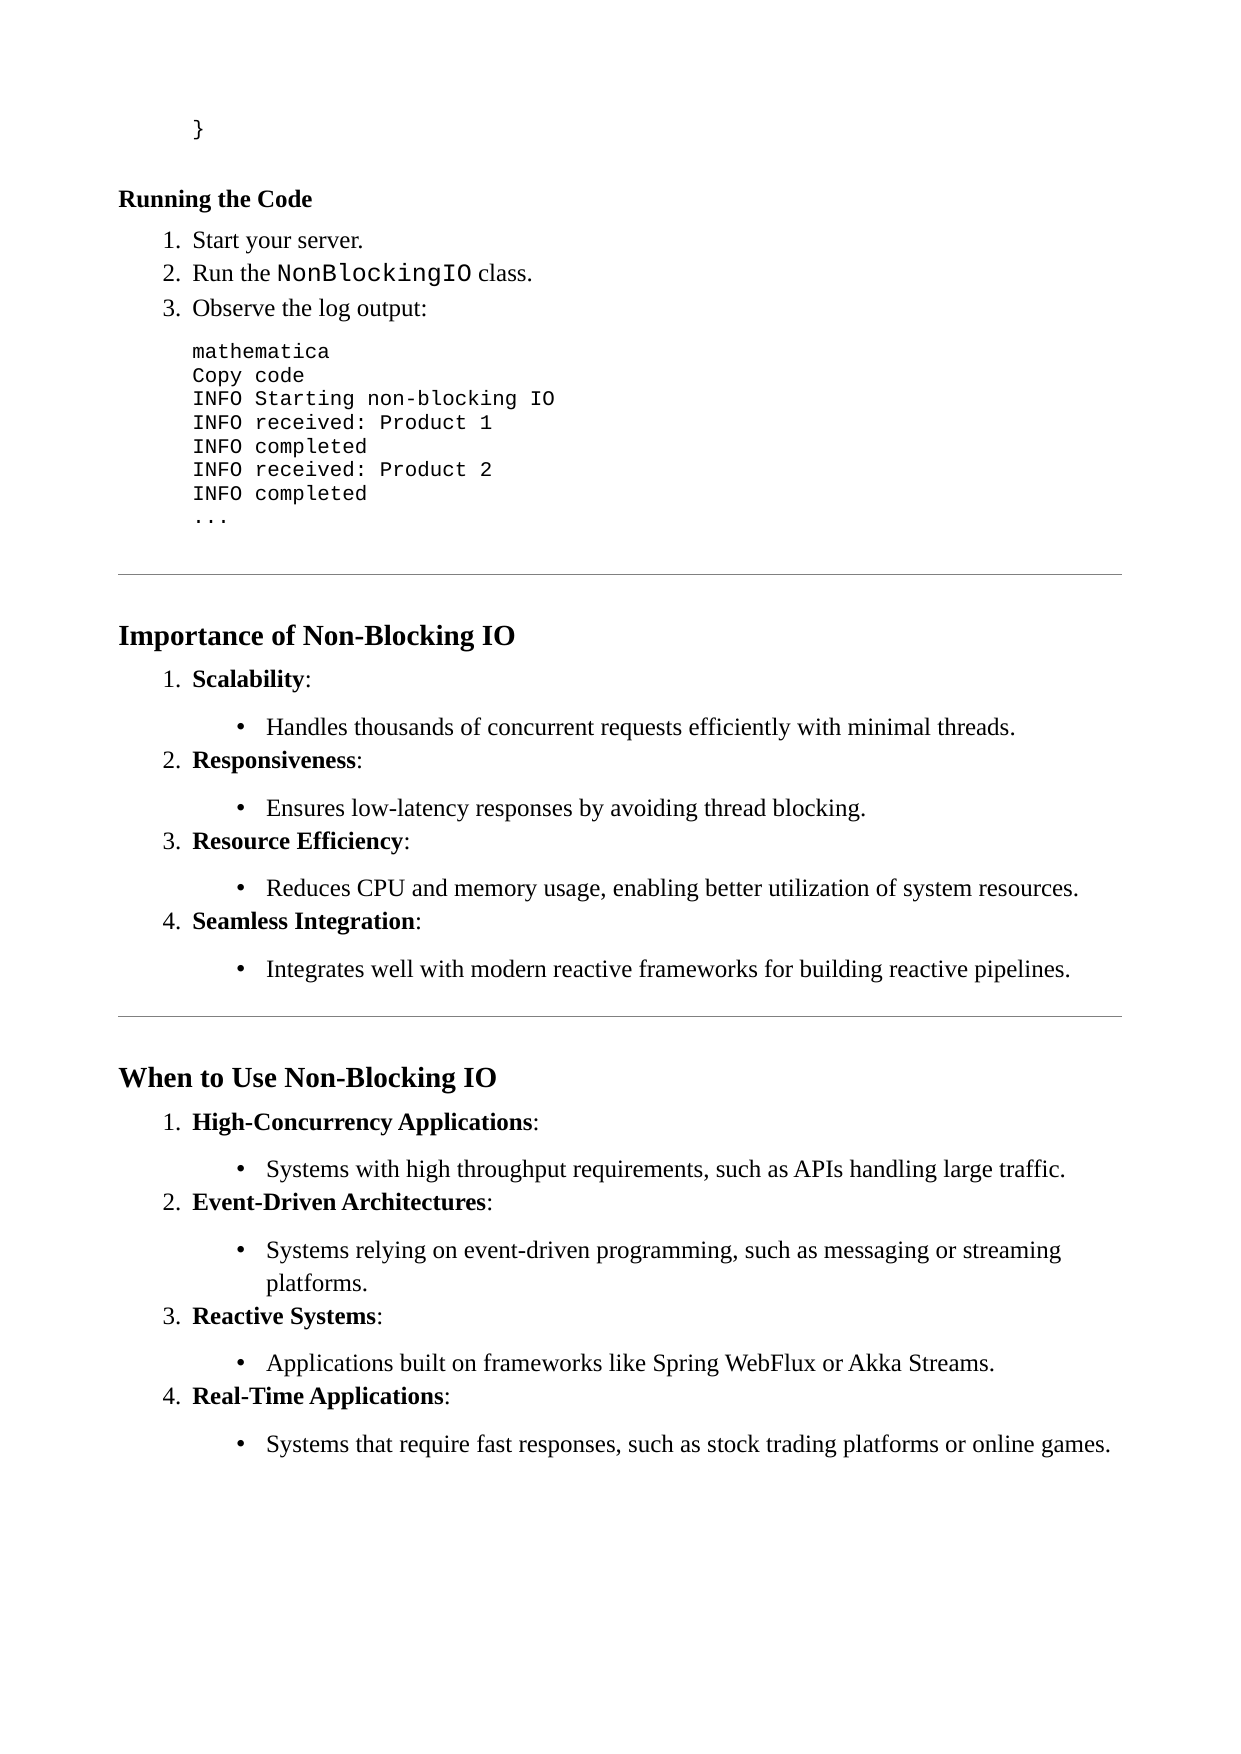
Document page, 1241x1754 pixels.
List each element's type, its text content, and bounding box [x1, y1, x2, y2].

list INFO Starting non-blocking IO [162, 388, 1122, 412]
list INFO completed [162, 483, 1122, 507]
list Resource Efficiency: [162, 826, 1122, 854]
list Real-Time Applications: [162, 1381, 1122, 1410]
list Systems with high throughput requirements, such as APIs handling large traffic. [236, 1154, 1122, 1183]
list INFO received: Product 2 [162, 459, 1122, 483]
subtitle Running the Code [118, 184, 1122, 212]
subtitle Importance of Non-Blocking IO [118, 618, 1122, 652]
list Integrates well with modern reactive frameworks for building reactive pipelines. [236, 954, 1122, 983]
list Handles thousands of concurrent requests efficiently with minimal threads. [236, 712, 1122, 741]
list INFO received: Product 1 [162, 412, 1122, 436]
list mathematica [162, 341, 1122, 365]
list Ensures low-latency responses by avoiding thread blocking. [236, 793, 1122, 822]
list Applications built on frameworks like Spring WebFlux or Akka Streams. [236, 1348, 1122, 1377]
list ... [162, 507, 1122, 530]
list Observe the log output: [162, 293, 1122, 322]
list } [162, 118, 1122, 142]
list Systems that require fast responses, such as stock trading platforms or online games. [236, 1429, 1122, 1458]
list Seamless Integration: [162, 906, 1122, 935]
list INFO completed [162, 436, 1122, 459]
list Scalability: [162, 664, 1122, 693]
list Responsiveness: [162, 745, 1122, 774]
subtitle When to Use Non-Blocking IO [118, 1061, 1122, 1094]
list Start your server. [162, 225, 1122, 254]
list Event-Driven Architectures: [162, 1187, 1122, 1216]
list Systems relying on event-driven programming, such as messaging or streaming platforms. [236, 1235, 1122, 1297]
list Reactive Systems: [162, 1301, 1122, 1329]
list High-Concurrency Applications: [162, 1107, 1122, 1135]
list Reduces CPU and memory usage, enabling better utilization of system resources. [236, 873, 1122, 902]
list Run the NonBlockingIO class. [162, 258, 1122, 289]
list Copy code [162, 365, 1122, 388]
